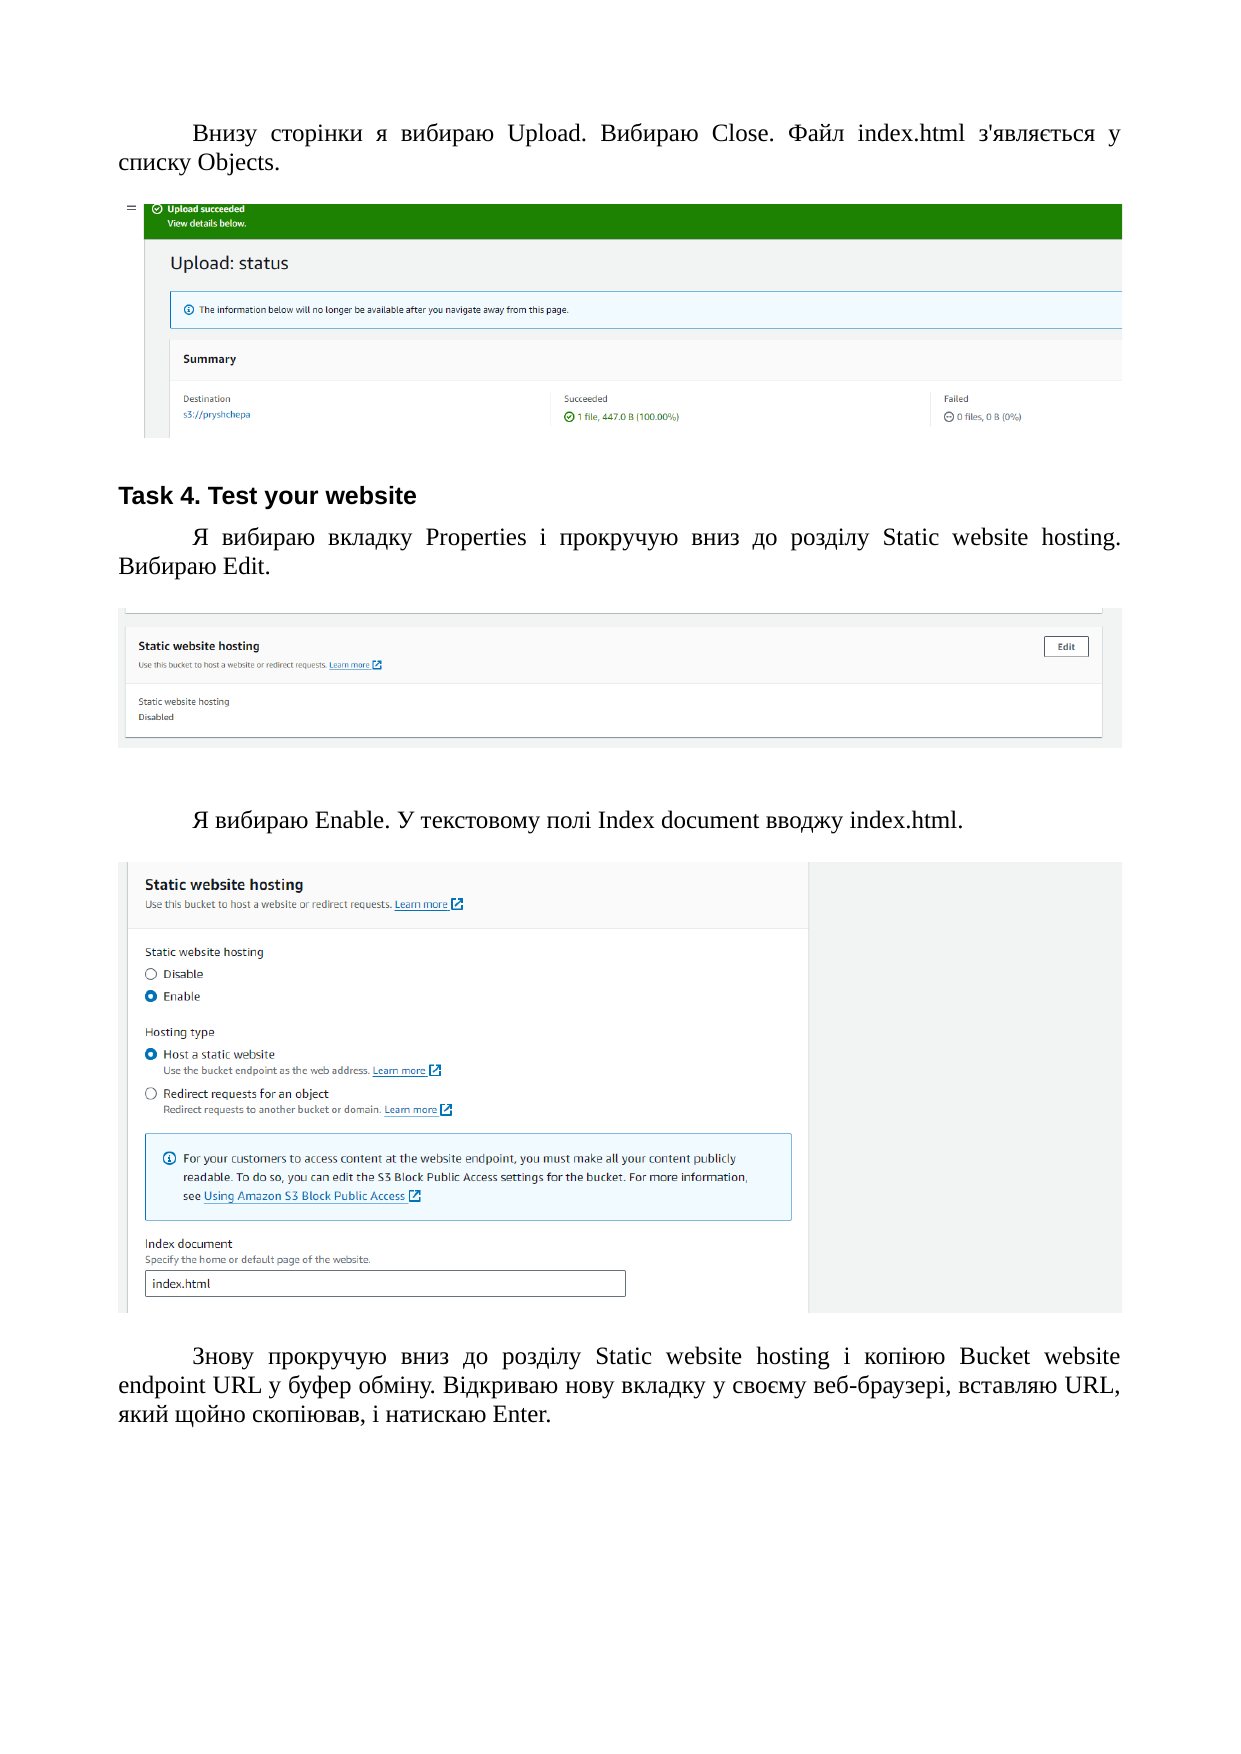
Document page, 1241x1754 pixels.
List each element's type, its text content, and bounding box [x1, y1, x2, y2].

picture [118, 862, 1123, 1313]
text Я вибираю Enable. У текстовому полі Index document вводжу index.html. [118, 805, 1122, 834]
subtitle Task 4. Test your website [118, 481, 1122, 509]
text Я вибираю вкладку Properties і прокручую вниз до розділу Static website hosting. Вибираю Edit. [118, 522, 1122, 579]
text Знову прокручую вниз до розділу Static website hosting і копіюю Bucket website endpoint URL у буфер обміну. Відкриваю нову вкладку у своєму веб-браузері, вставляю URL, який щойно скопіював, і натискаю Enter. [118, 1341, 1122, 1427]
picture [118, 608, 1123, 748]
text Внизу сторінки я вибираю Upload. Вибираю Close. Файл index.html з'являється у списку Objects. [118, 118, 1122, 176]
picture [118, 204, 1123, 438]
